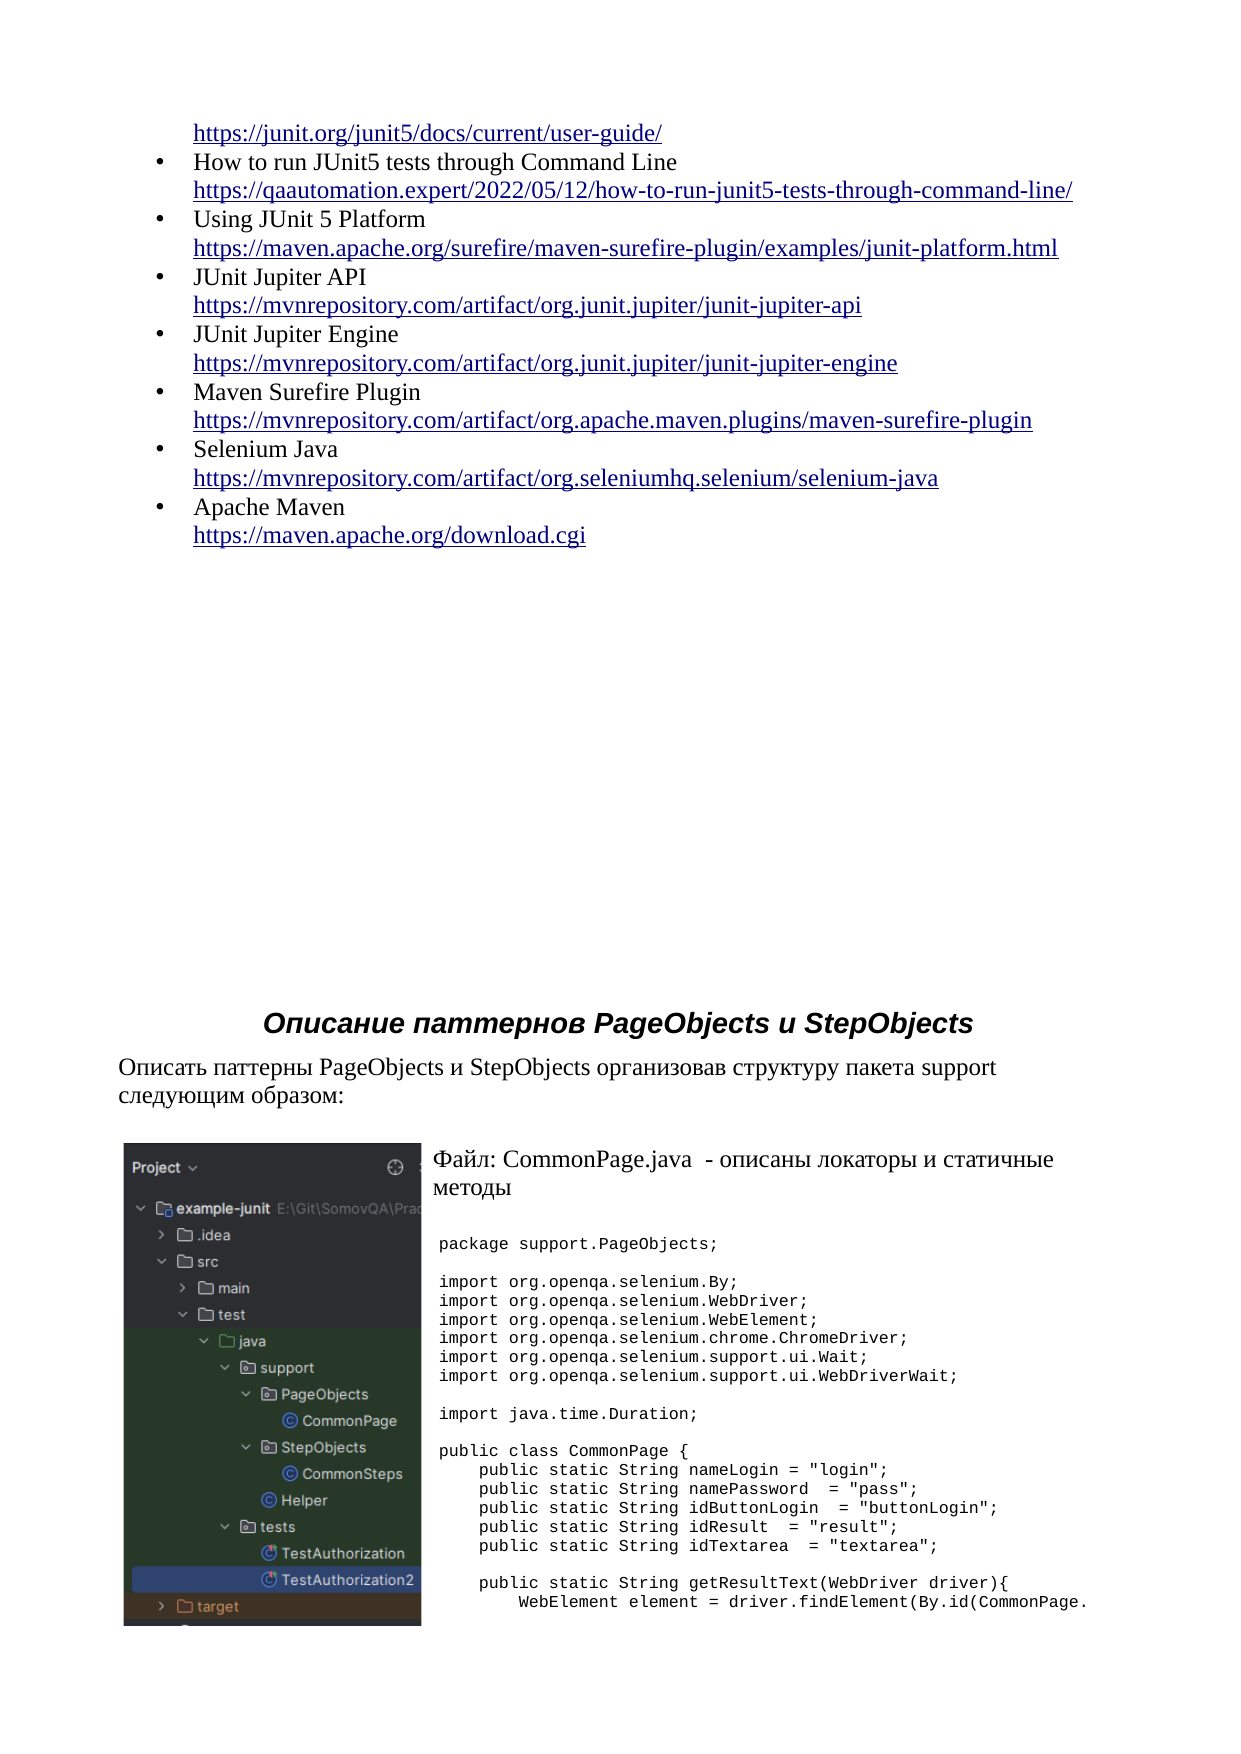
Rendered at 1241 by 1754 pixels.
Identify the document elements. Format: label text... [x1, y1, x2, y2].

table_header [118, 1138, 427, 1632]
list https://mvnrepository.com/artifact/org.apache.maven.plugins/maven-surefire-plugin [156, 406, 1122, 434]
list https://maven.apache.org/download.cgi [156, 521, 1122, 549]
list How to run JUnit5 tests through Command Line [156, 147, 1122, 176]
list https://qaautomation.expert/2022/05/12/how-to-run-junit5-tests-through-command-line/ [156, 176, 1122, 204]
list https://mvnrepository.com/artifact/org.seleniumhq.selenium/selenium-java [156, 463, 1122, 492]
list https://mvnrepository.com/artifact/org.junit.jupiter/junit-jupiter-api [156, 291, 1122, 319]
list https://maven.apache.org/surefire/maven-surefire-plugin/examples/junit-platform.html [156, 233, 1122, 262]
list https://junit.org/junit5/docs/current/user-guide/ [156, 118, 1122, 147]
list Using JUnit 5 Platform [156, 204, 1122, 233]
list Apache Maven [156, 492, 1122, 521]
list https://mvnrepository.com/artifact/org.junit.jupiter/junit-jupiter-engine [156, 348, 1122, 377]
picture [123, 1143, 422, 1626]
list JUnit Jupiter Engine [156, 319, 1122, 348]
list JUnit Jupiter API [156, 262, 1122, 291]
list Maven Surefire Plugin [156, 377, 1122, 406]
subtitle Описание паттернов PageObjects и StepObjects [118, 1006, 1122, 1039]
table_header Файл: CommonPage.java - описаны локаторы и статичные методы [427, 1138, 1122, 1632]
text Описать паттерны PageObjects и StepObjects организовав структуру пакета support следующим образом: [118, 1052, 1122, 1109]
table_header package support.PageObjects; import org.openqa.selenium.By; import org.openqa.selenium.WebDriver; import org.openqa.selenium.WebElement; import org.openqa.selenium.chrome.ChromeDriver; import org.openqa.selenium.support.ui.Wait; import org.openqa.selenium.support.ui.WebDriverWait; import java.time.Duration; public class CommonPage { public static String nameLogin = "login"; public static String namePassword = "pass"; public static String idButtonLogin = "buttonLogin"; public static String idResult = "result"; public static String idTextarea = "textarea"; public static String getResultText(WebDriver driver){ WebElement element = driver.findElement(By.id(CommonPage. [433, 1230, 1116, 1618]
list Selenium Java [156, 434, 1122, 463]
